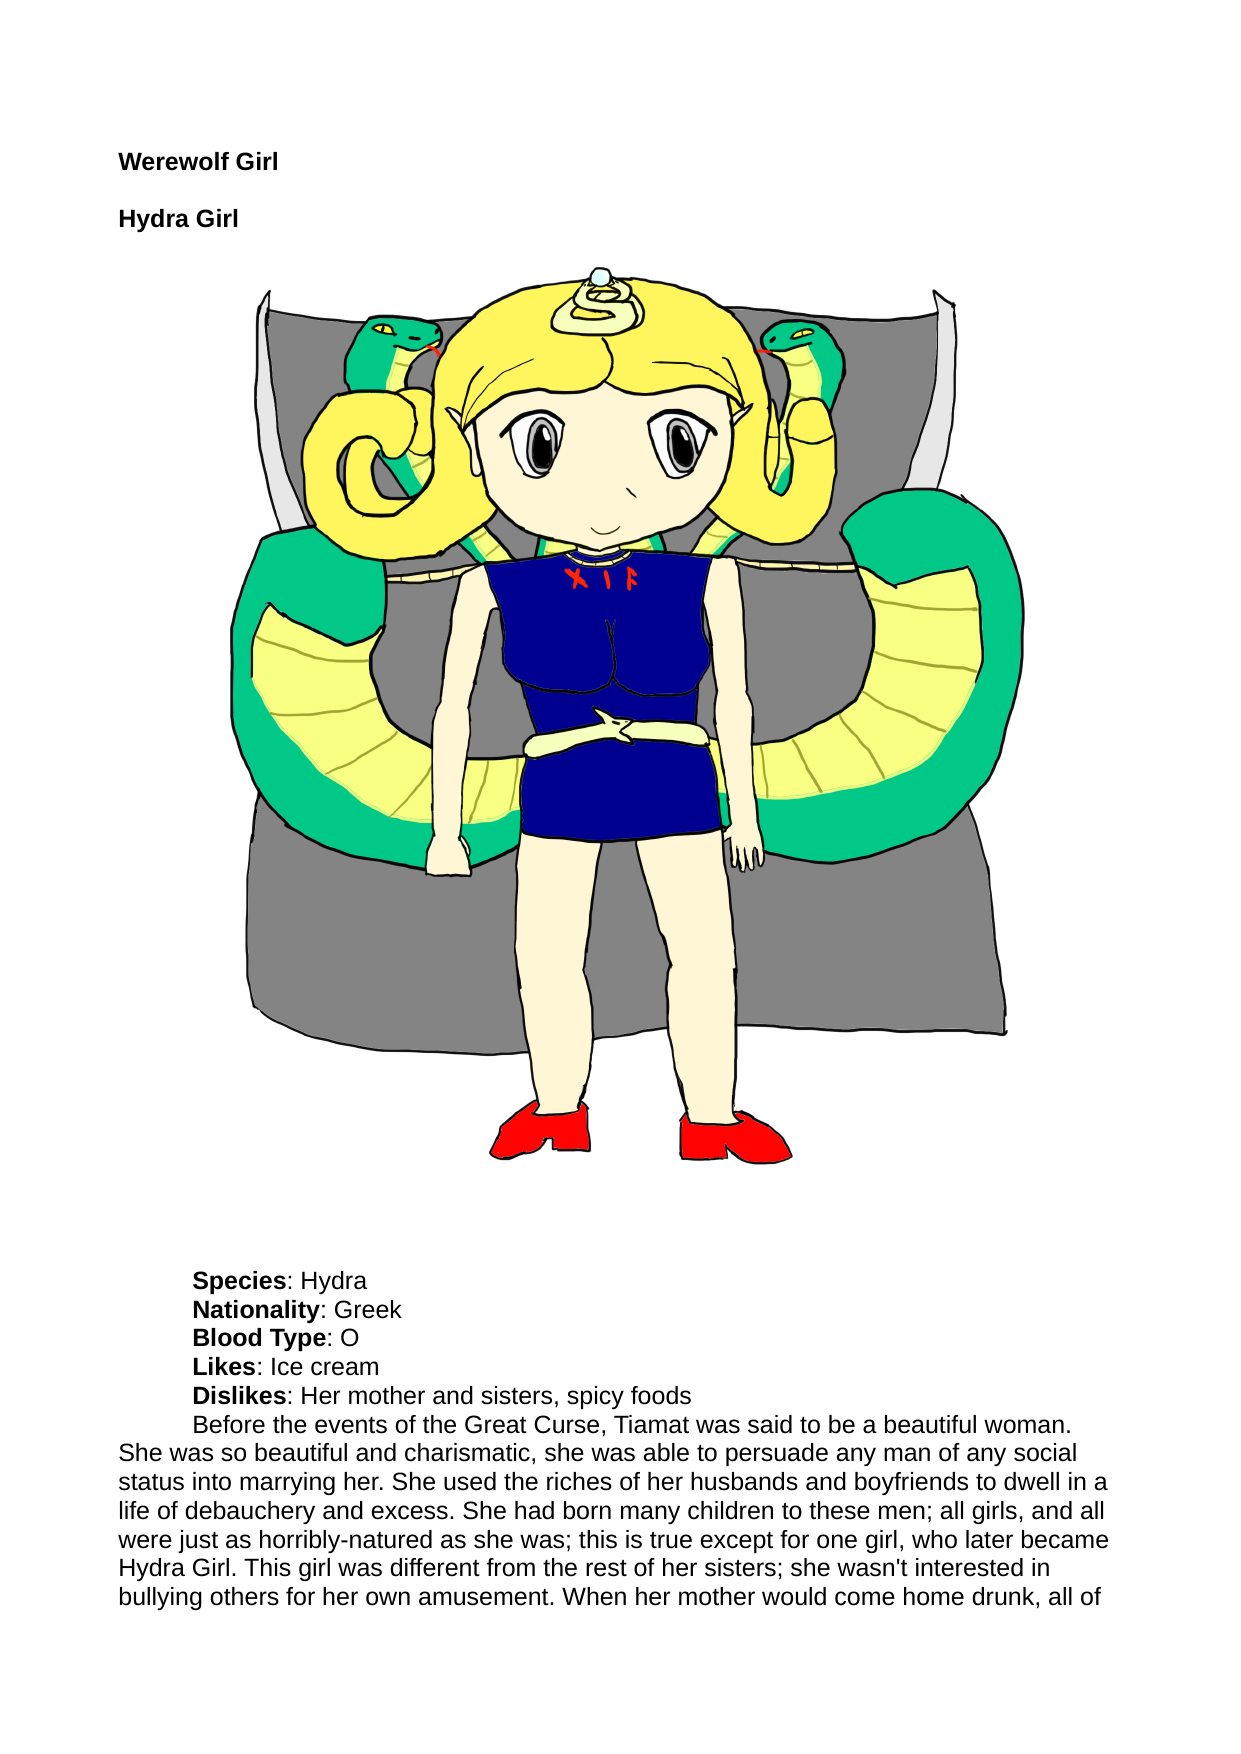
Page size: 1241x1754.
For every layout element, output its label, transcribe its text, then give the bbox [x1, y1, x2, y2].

picture [118, 233, 1123, 1237]
text Nationality: Greek [118, 1294, 1122, 1323]
text Dislikes: Her mother and sisters, spicy foods [118, 1381, 1122, 1409]
text Species: Hydra [118, 1266, 1122, 1294]
text Before the events of the Great Curse, Tiamat was said to be a beautiful woman. She was so beautiful and charismatic, she was able to persuade any man of any social status into marrying her. She used the riches of her husbands and boyfriends to dwell in a life of debauchery and excess. She had born many children to these men; all girls, and all were just as horribly-natured as she was; this is true except for one girl, who later became Hydra Girl. This girl was different from the rest of her sisters; she wasn't interested in bullying others for her own amusement. When her mother would come home drunk, all of [118, 1409, 1122, 1611]
text Blood Type: O [118, 1323, 1122, 1352]
text Hydra Girl [118, 204, 1122, 233]
text Likes: Ice cream [118, 1352, 1122, 1381]
text Werewolf Girl [118, 147, 1122, 176]
